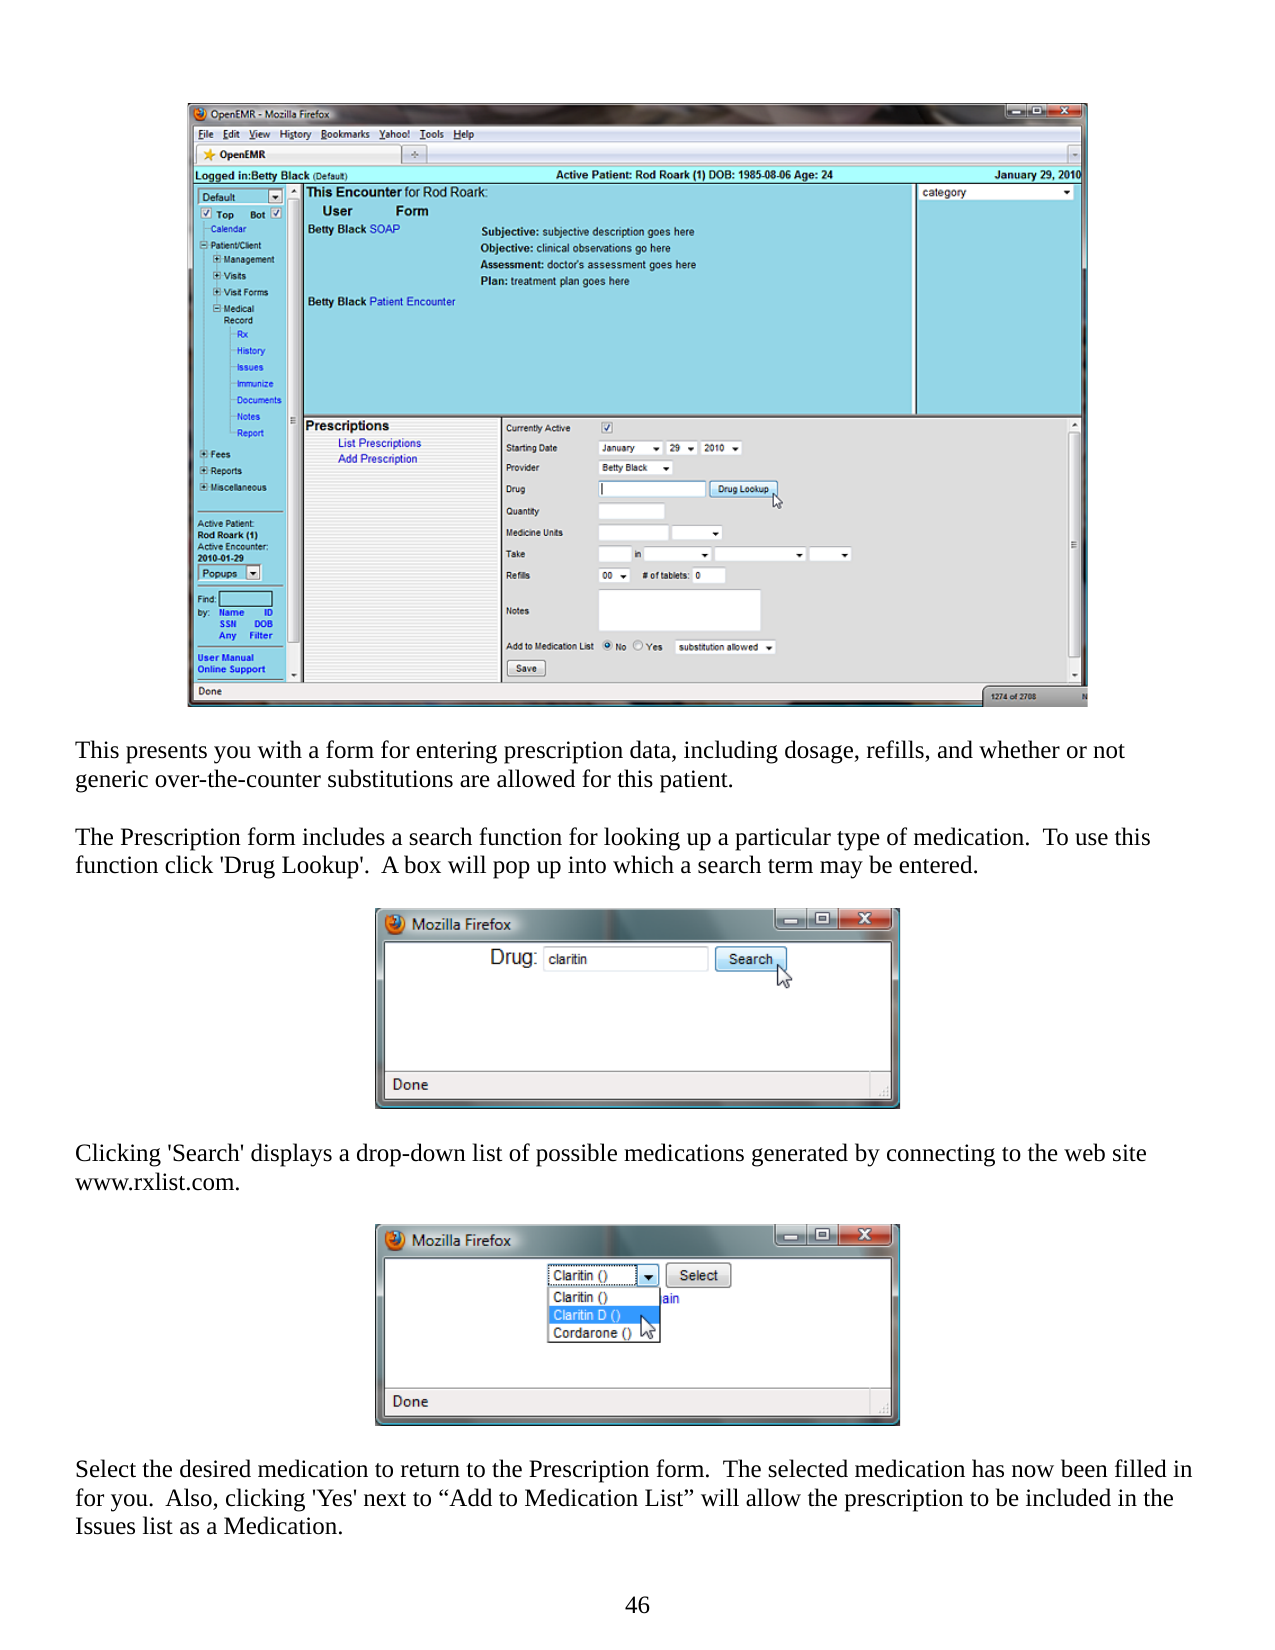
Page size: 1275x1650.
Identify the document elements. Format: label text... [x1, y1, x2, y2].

text Select the desired medication to return to the Prescription form. The selected medication has now been filled in for you. Also, clicking 'Yes' next to “Add to Medication List” will allow the prescription to be included in the Issues list as a Medication. [75, 1454, 1200, 1540]
picture [375, 908, 901, 1109]
text This presents you with a form for entering prescription data, including dosage, refills, and whether or not generic over-the-counter substitutions are allowed for this patient. [75, 736, 1200, 793]
text Clicking 'Search' displays a drop-down list of possible medications generated by connecting to the web site www.rxlist.com. [75, 1138, 1200, 1195]
picture [187, 103, 1088, 707]
picture [375, 1224, 901, 1426]
text The Prescription form includes a search function for looking up a particular type of medication. To use this function click 'Drug Lookup'. A box will pop up into which a search term may be entered. [75, 822, 1200, 879]
